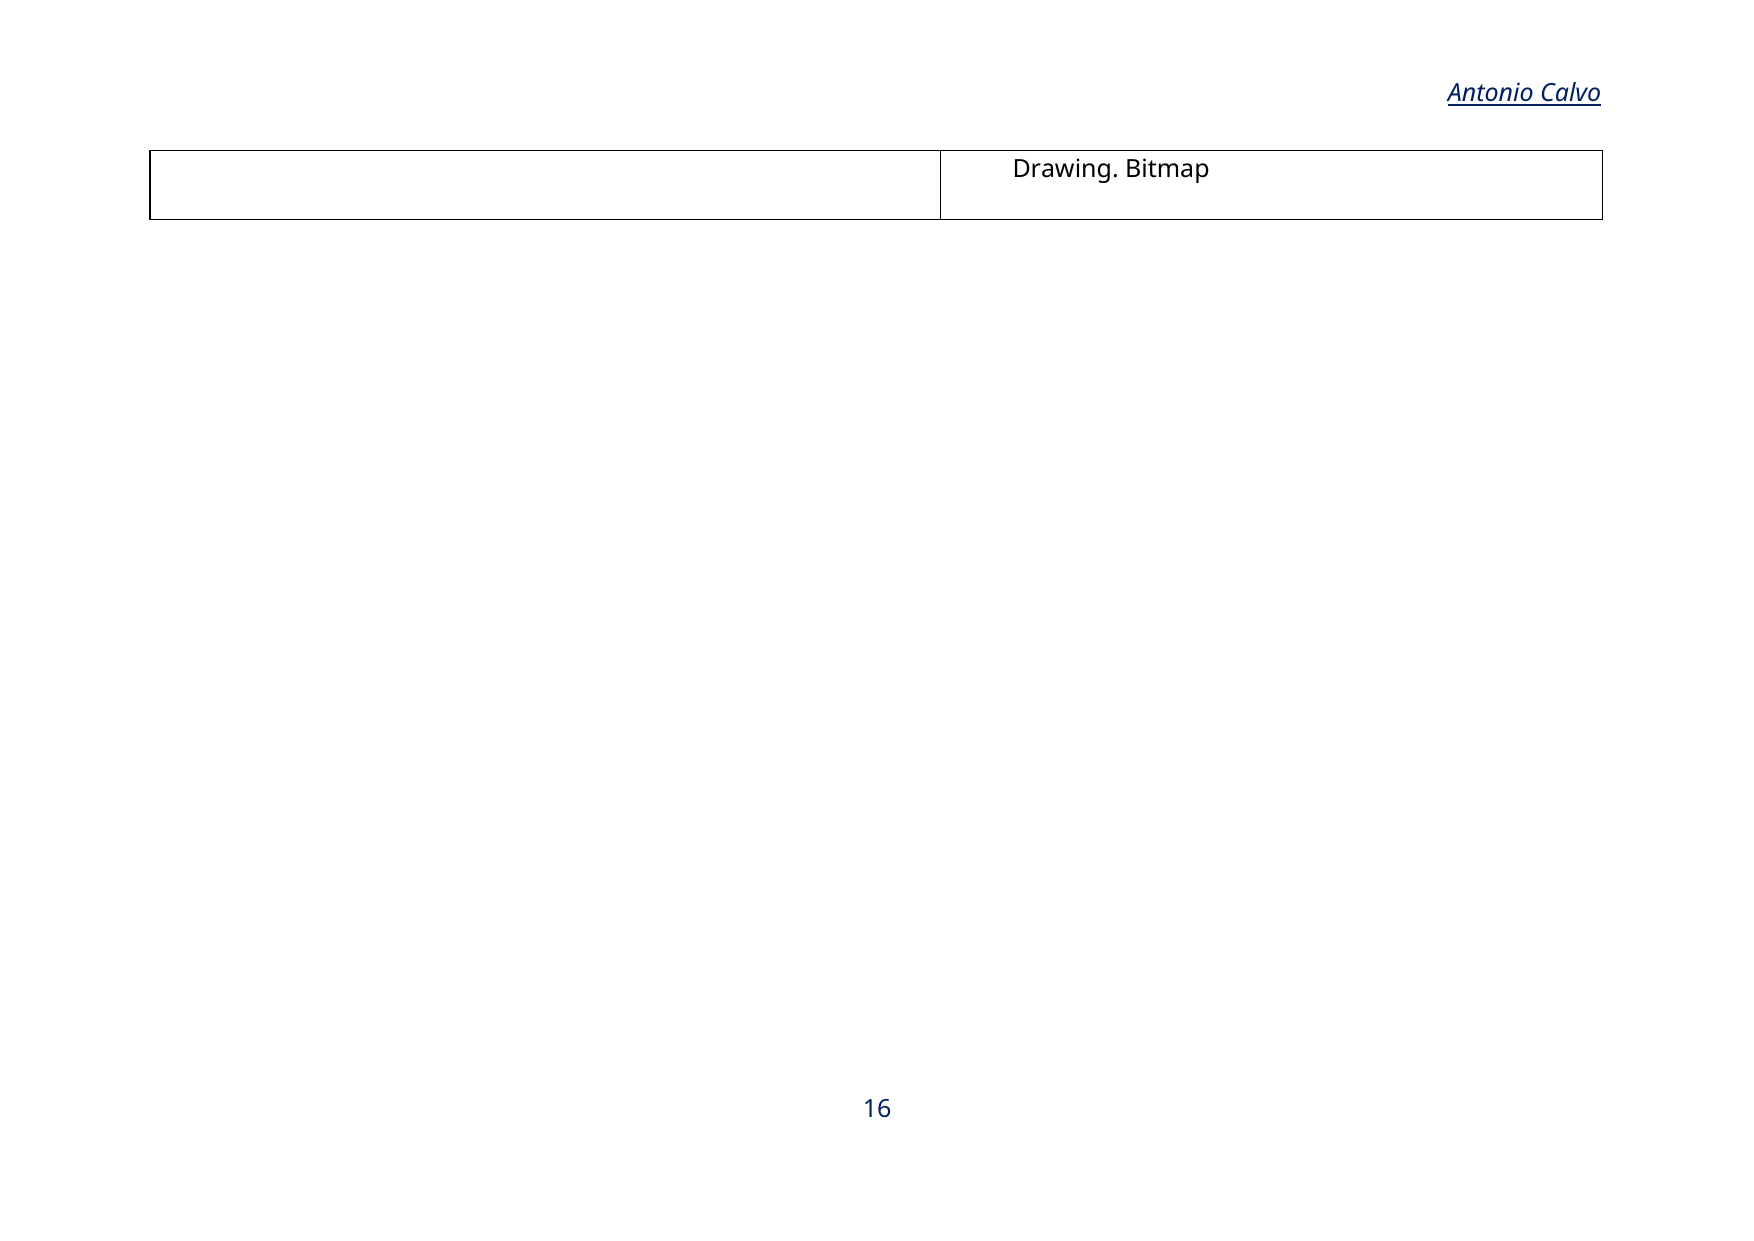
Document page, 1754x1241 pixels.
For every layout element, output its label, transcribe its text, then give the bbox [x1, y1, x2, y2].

table_cell [151, 151, 940, 219]
table_cell Drawing. Bitmap [941, 151, 1602, 219]
